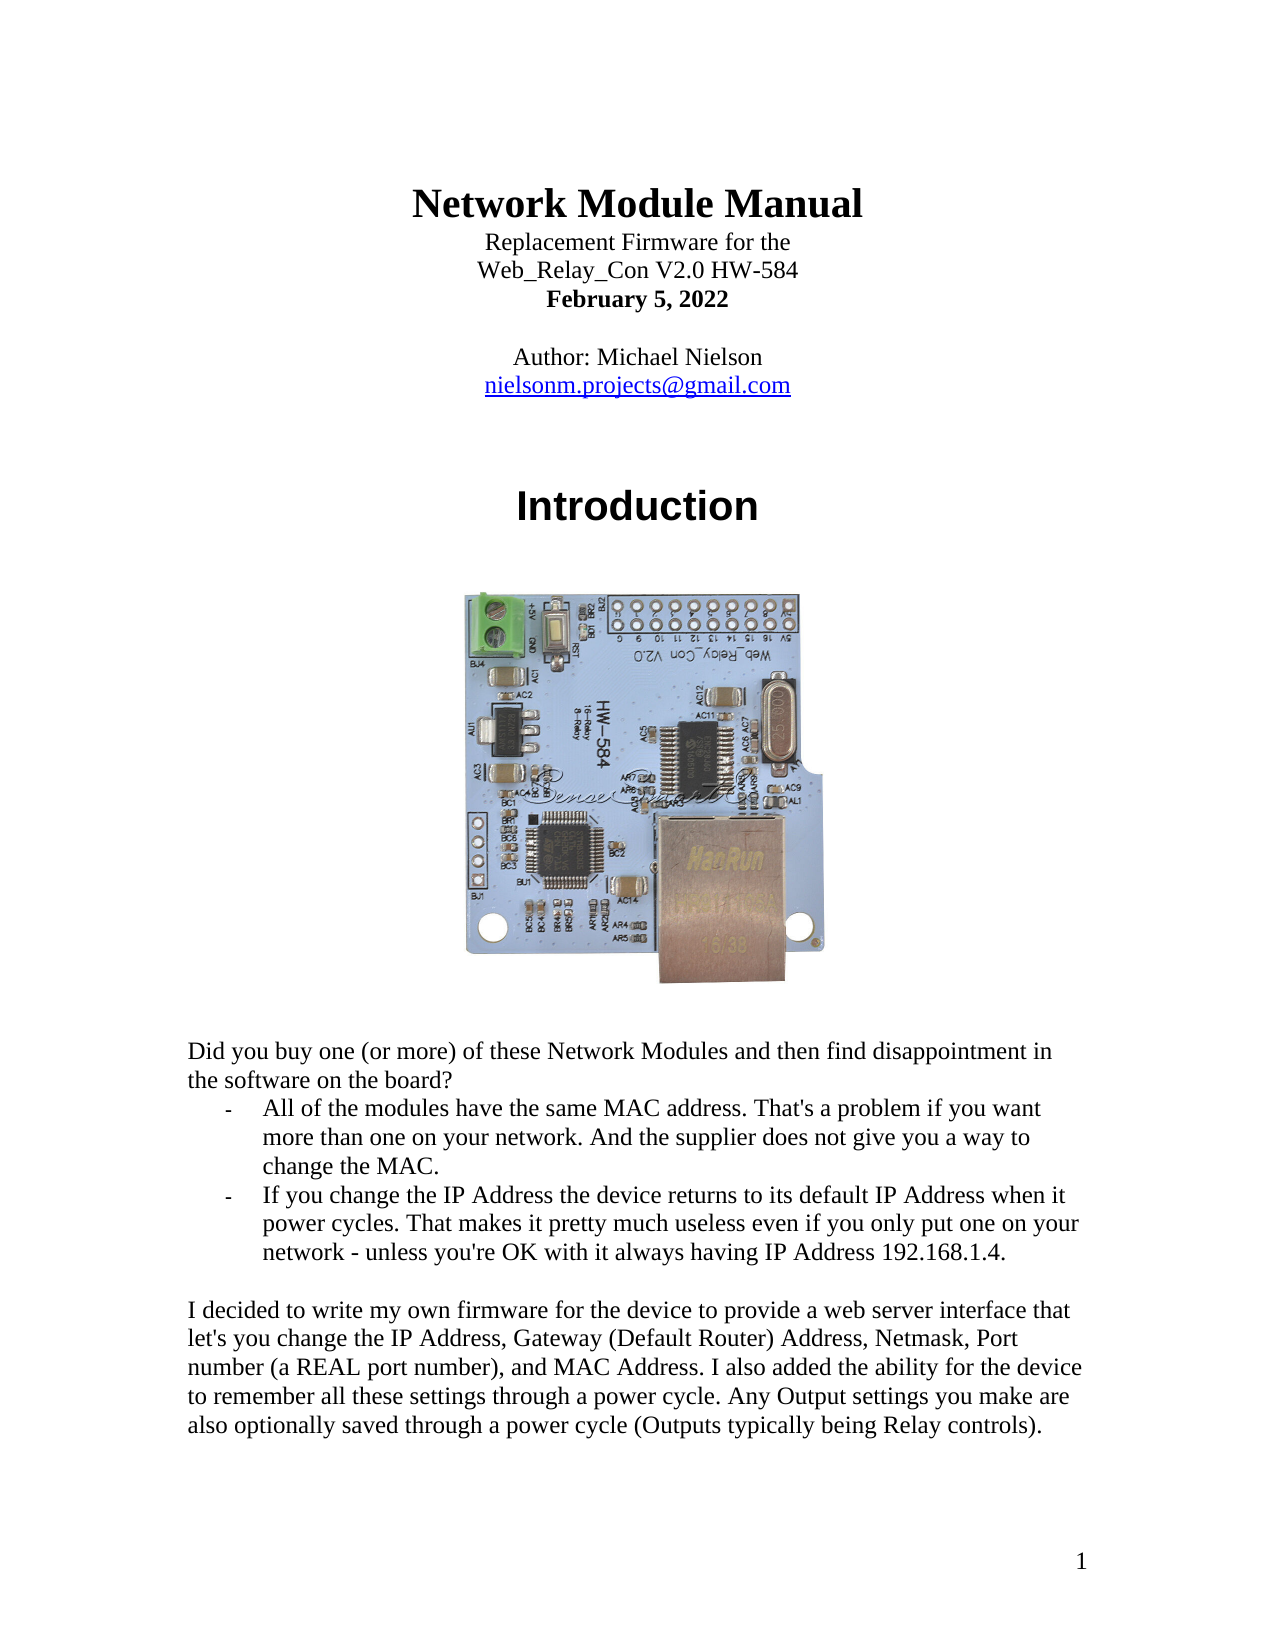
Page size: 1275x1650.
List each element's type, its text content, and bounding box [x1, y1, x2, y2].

list All of the modules have the same MAC address. That's a problem if you want more than one on your network. And the supplier does not give you a way to change the MAC. [225, 1093, 1087, 1180]
text I decided to write my own firmware for the device to provide a web server interface that let's you change the IP Address, Gateway (Default Router) Address, Netmask, Port number (a REAL port number), and MAC Address. I also added the ability for the device to remember all these settings through a power cycle. Any Output settings you make are also optionally saved through a power cycle (Outputs typically being Relay controls). [187, 1295, 1087, 1438]
text February 5, 2022 [187, 284, 1087, 313]
text nielsonm.projects@gmail.com [187, 370, 1087, 399]
picture [387, 535, 888, 1036]
text Replacement Firmware for the [187, 227, 1087, 255]
subtitle Introduction [187, 482, 1087, 529]
text Network Module Manual [187, 179, 1087, 227]
text Author: Michael Nielson [187, 342, 1087, 370]
list If you change the IP Address the device returns to its default IP Address when it power cycles. That makes it pretty much useless even if you only put one on your network - unless you're OK with it always having IP Address 192.168.1.4. [225, 1180, 1087, 1266]
text Did you buy one (or more) of these Network Modules and then find disappointment in the software on the board? [187, 1036, 1087, 1093]
text Web_Relay_Con V2.0 HW-584 [187, 255, 1087, 284]
